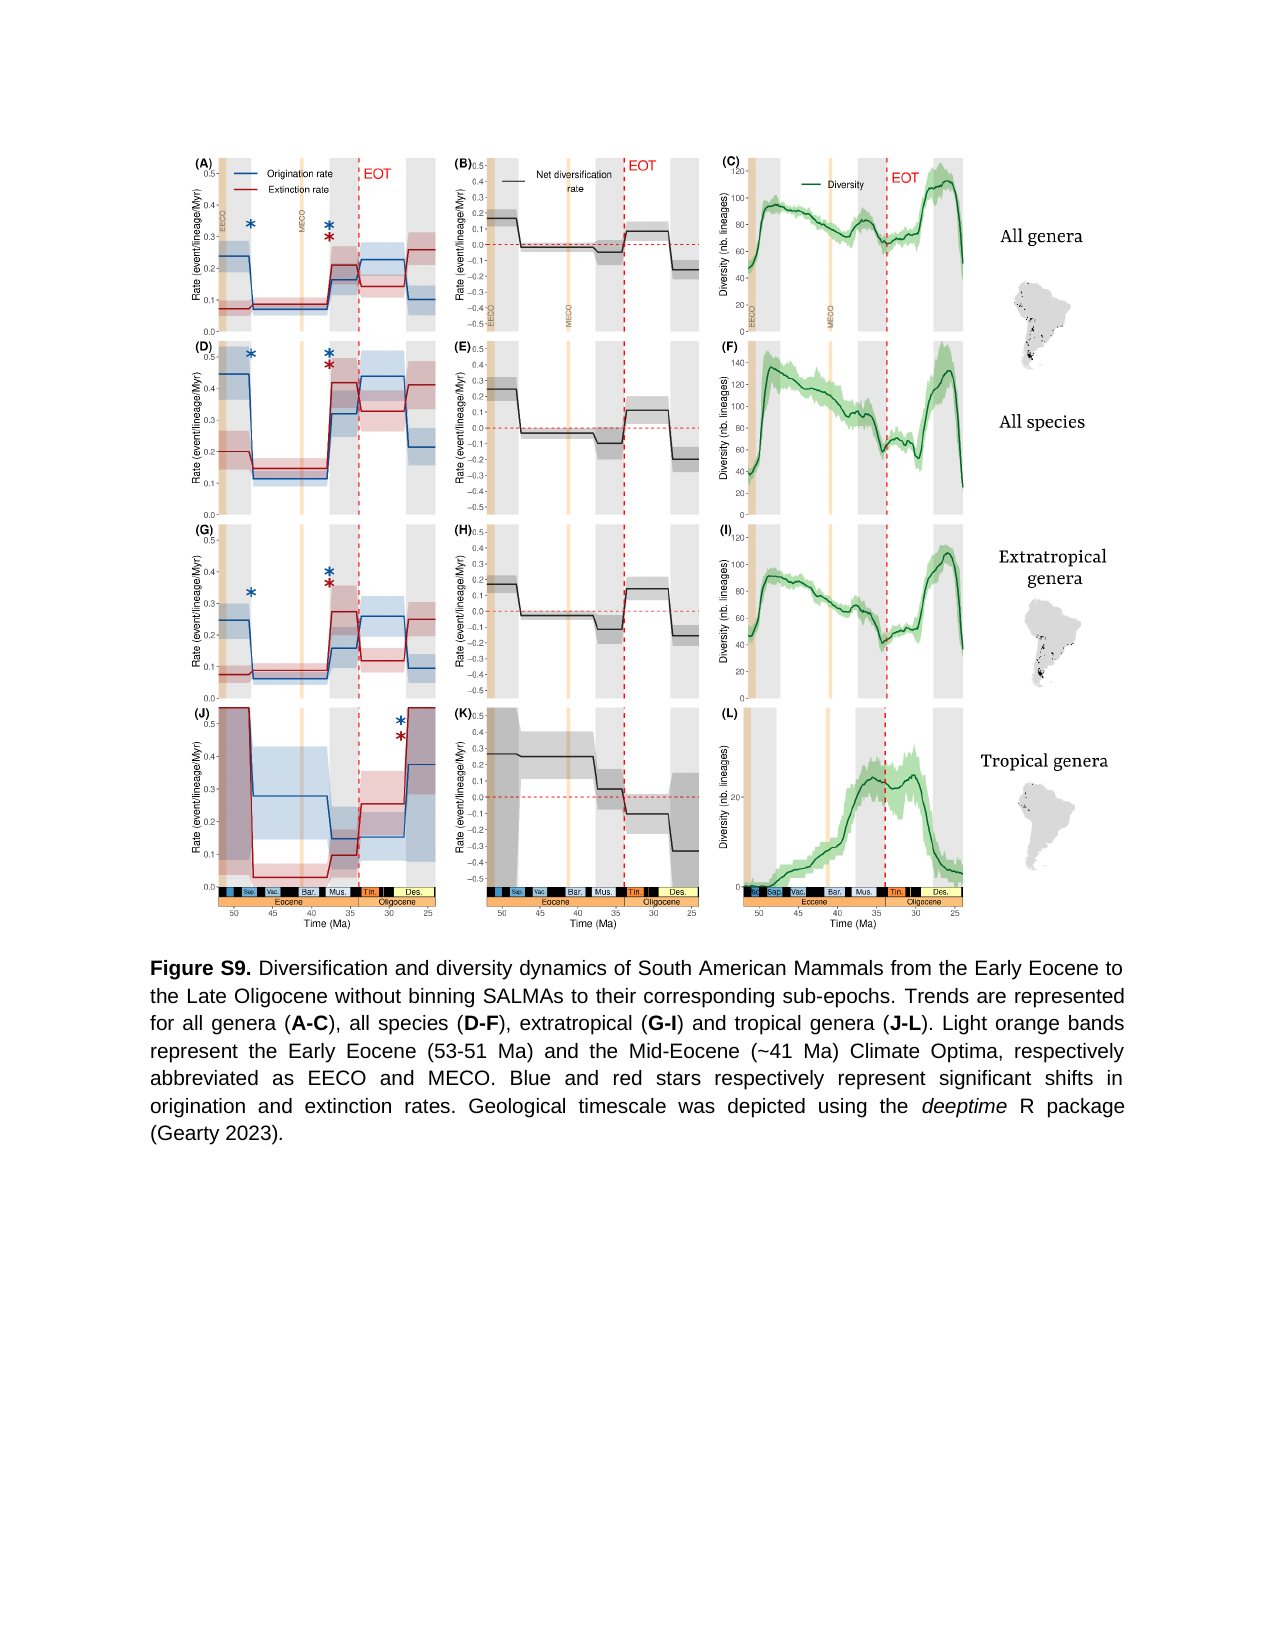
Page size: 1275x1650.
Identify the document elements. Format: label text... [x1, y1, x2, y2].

text Figure S9. Diversification and diversity dynamics of South American Mammals from the Early Eocene to the Late Oligocene without binning SALMAs to their corresponding sub-epochs. Trends are represented for all genera (A-C), all species (D-F), extratropical (G-I) and tropical genera (J-L). Light orange bands represent the Early Eocene (53-51 Ma) and the Mid-Eocene (~41 Ma) Climate Optima, respectively abbreviated as EECO and MECO. Blue and red stars respectively represent significant shifts in origination and extinction rates. Geological timescale was depicted using the deeptime R package (Gearty 2023). [150, 956, 1125, 1145]
picture [150, 150, 1125, 952]
